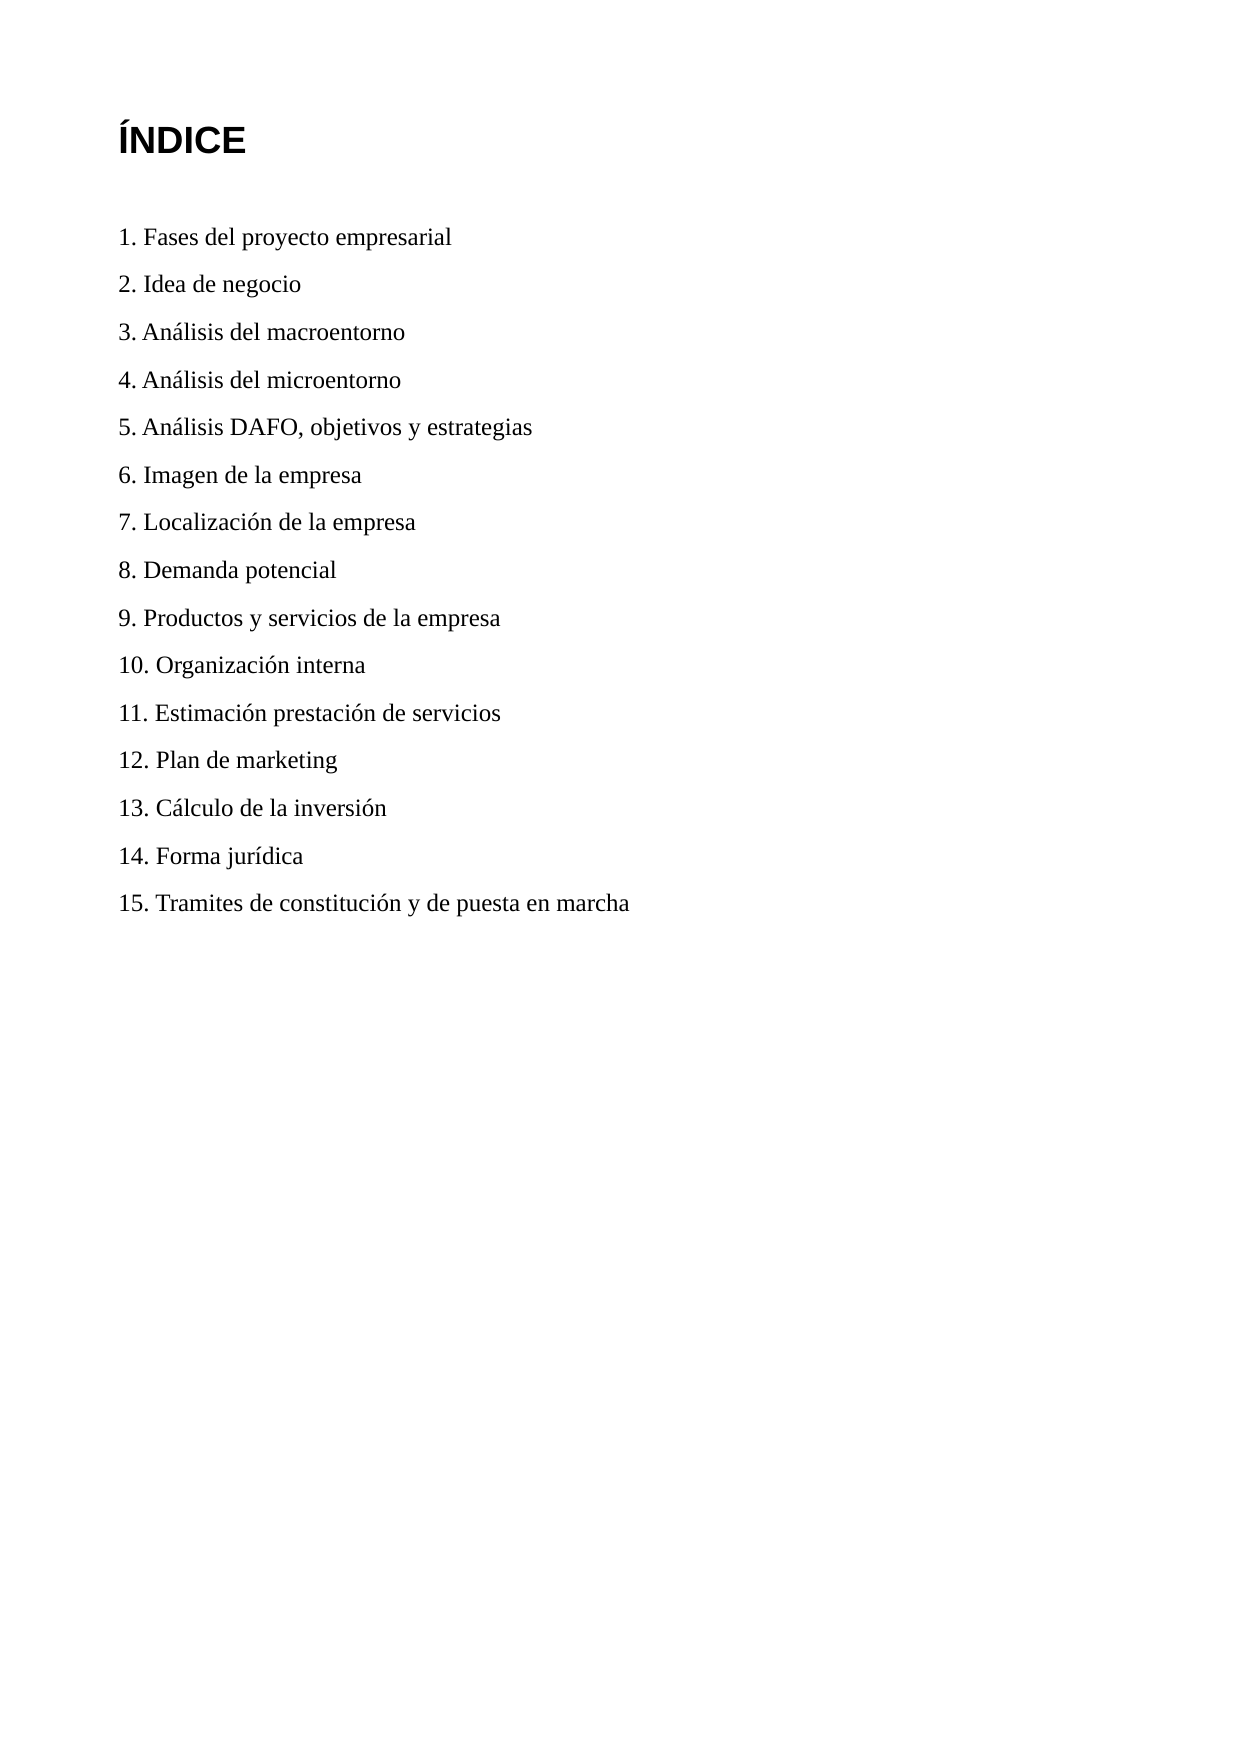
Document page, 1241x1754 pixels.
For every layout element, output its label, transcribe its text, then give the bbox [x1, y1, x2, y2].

text 2. Idea de negocio [118, 269, 1122, 298]
text 10. Organización interna [118, 650, 1122, 679]
text 15. Tramites de constitución y de puesta en marcha [118, 888, 1122, 917]
text 3. Análisis del macroentorno [118, 317, 1122, 346]
text 11. Estimación prestación de servicios [118, 698, 1122, 727]
text 14. Forma jurídica [118, 841, 1122, 869]
text 13. Cálculo de la inversión [118, 793, 1122, 822]
text 6. Imagen de la empresa [118, 460, 1122, 489]
text 1. Fases del proyecto empresarial [118, 222, 1122, 251]
text 9. Productos y servicios de la empresa [118, 603, 1122, 631]
text 12. Plan de marketing [118, 746, 1122, 774]
text 5. Análisis DAFO, objetivos y estrategias [118, 412, 1122, 441]
text 4. Análisis del microentorno [118, 365, 1122, 393]
subtitle ÍNDICE [118, 118, 1122, 162]
text 7. Localización de la empresa [118, 507, 1122, 536]
text 8. Demanda potencial [118, 555, 1122, 584]
